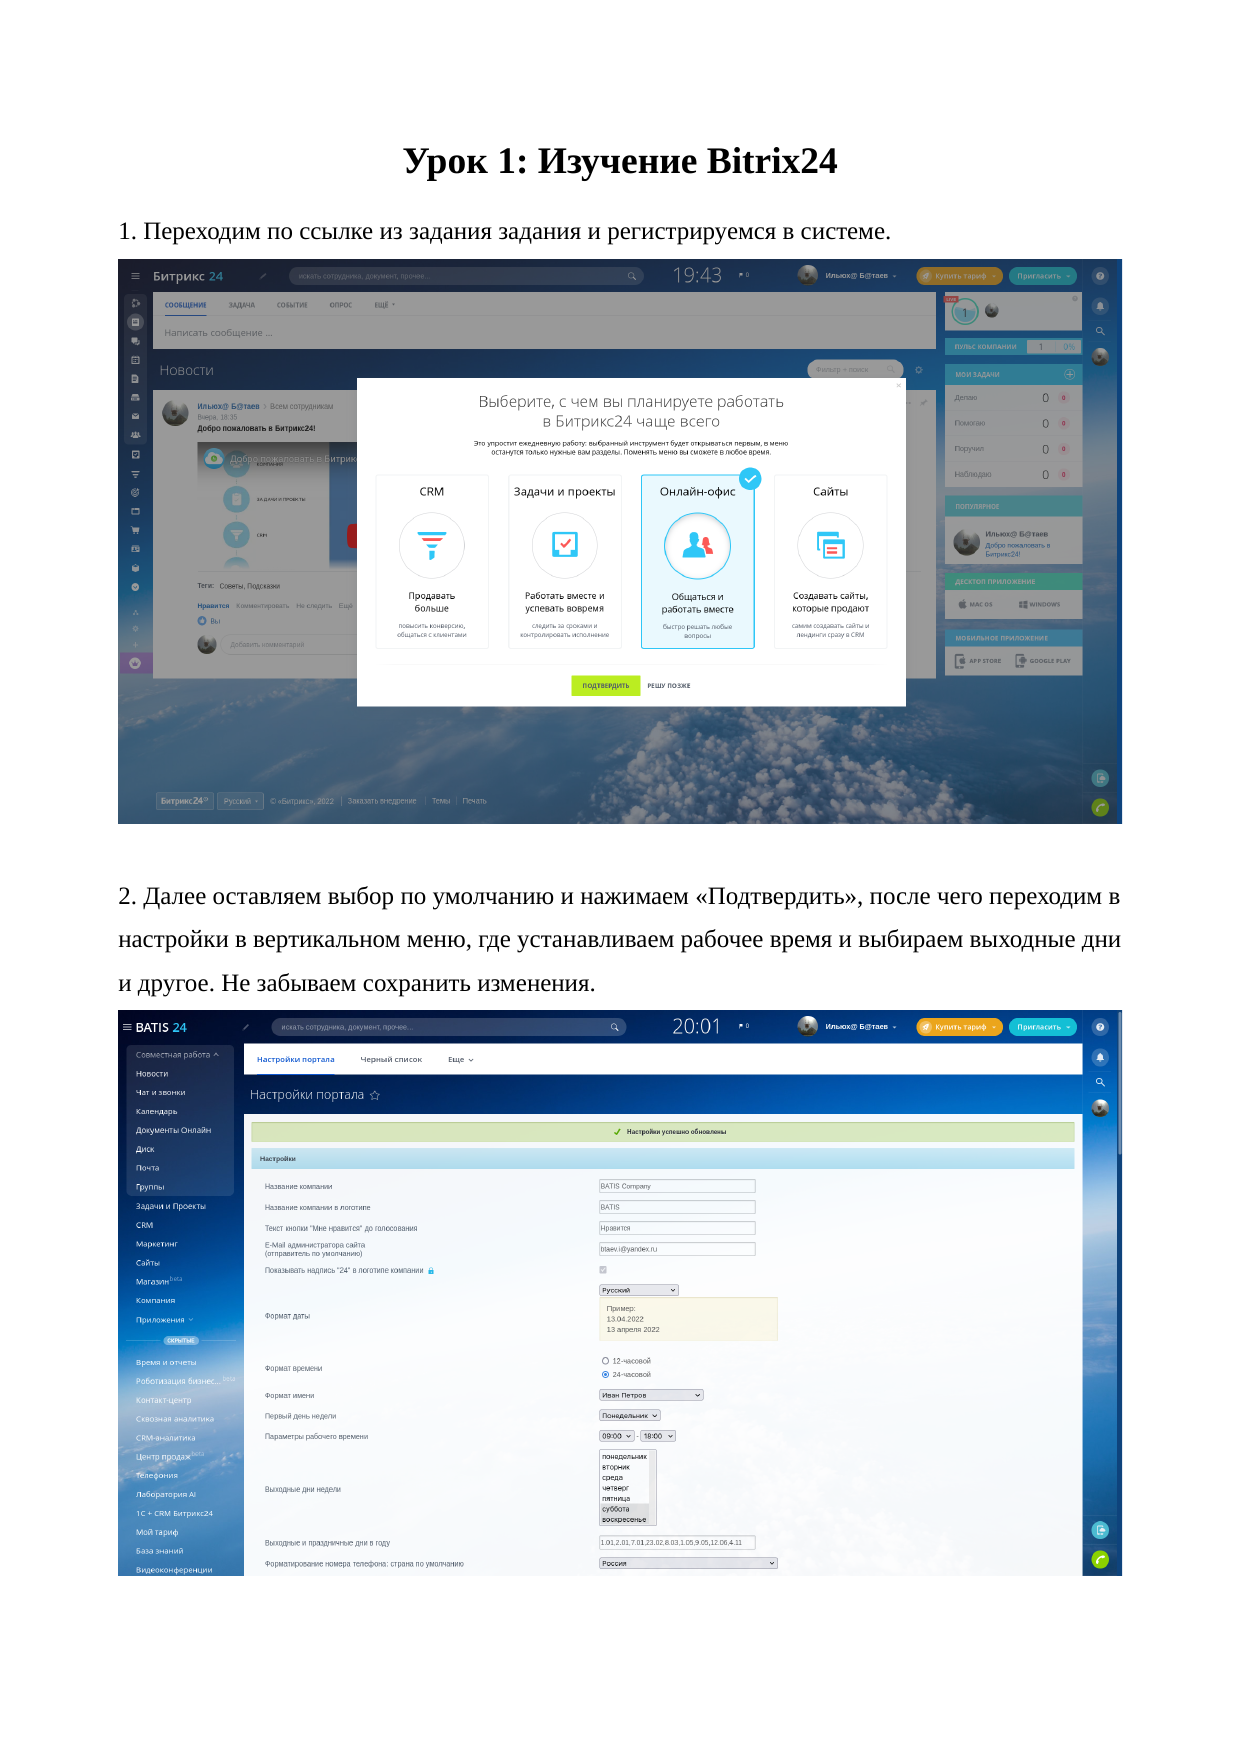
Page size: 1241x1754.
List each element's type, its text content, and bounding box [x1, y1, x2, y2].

text 1. Переходим по ссылке из задания задания и регистрируемся в системе. [118, 216, 1122, 245]
picture [118, 259, 1123, 824]
text 2. Далее оставляем выбор по умолчанию и нажимаем «Подтвердить», после чего переходим в настройки в вертикальном меню, где устанавливаем рабочее время и выбираем выходные дни и другое. Не забываем сохранить изменения. [118, 881, 1122, 996]
picture [118, 1010, 1123, 1576]
subtitle Урок 1: Изучение Bitrix24 [118, 139, 1122, 182]
